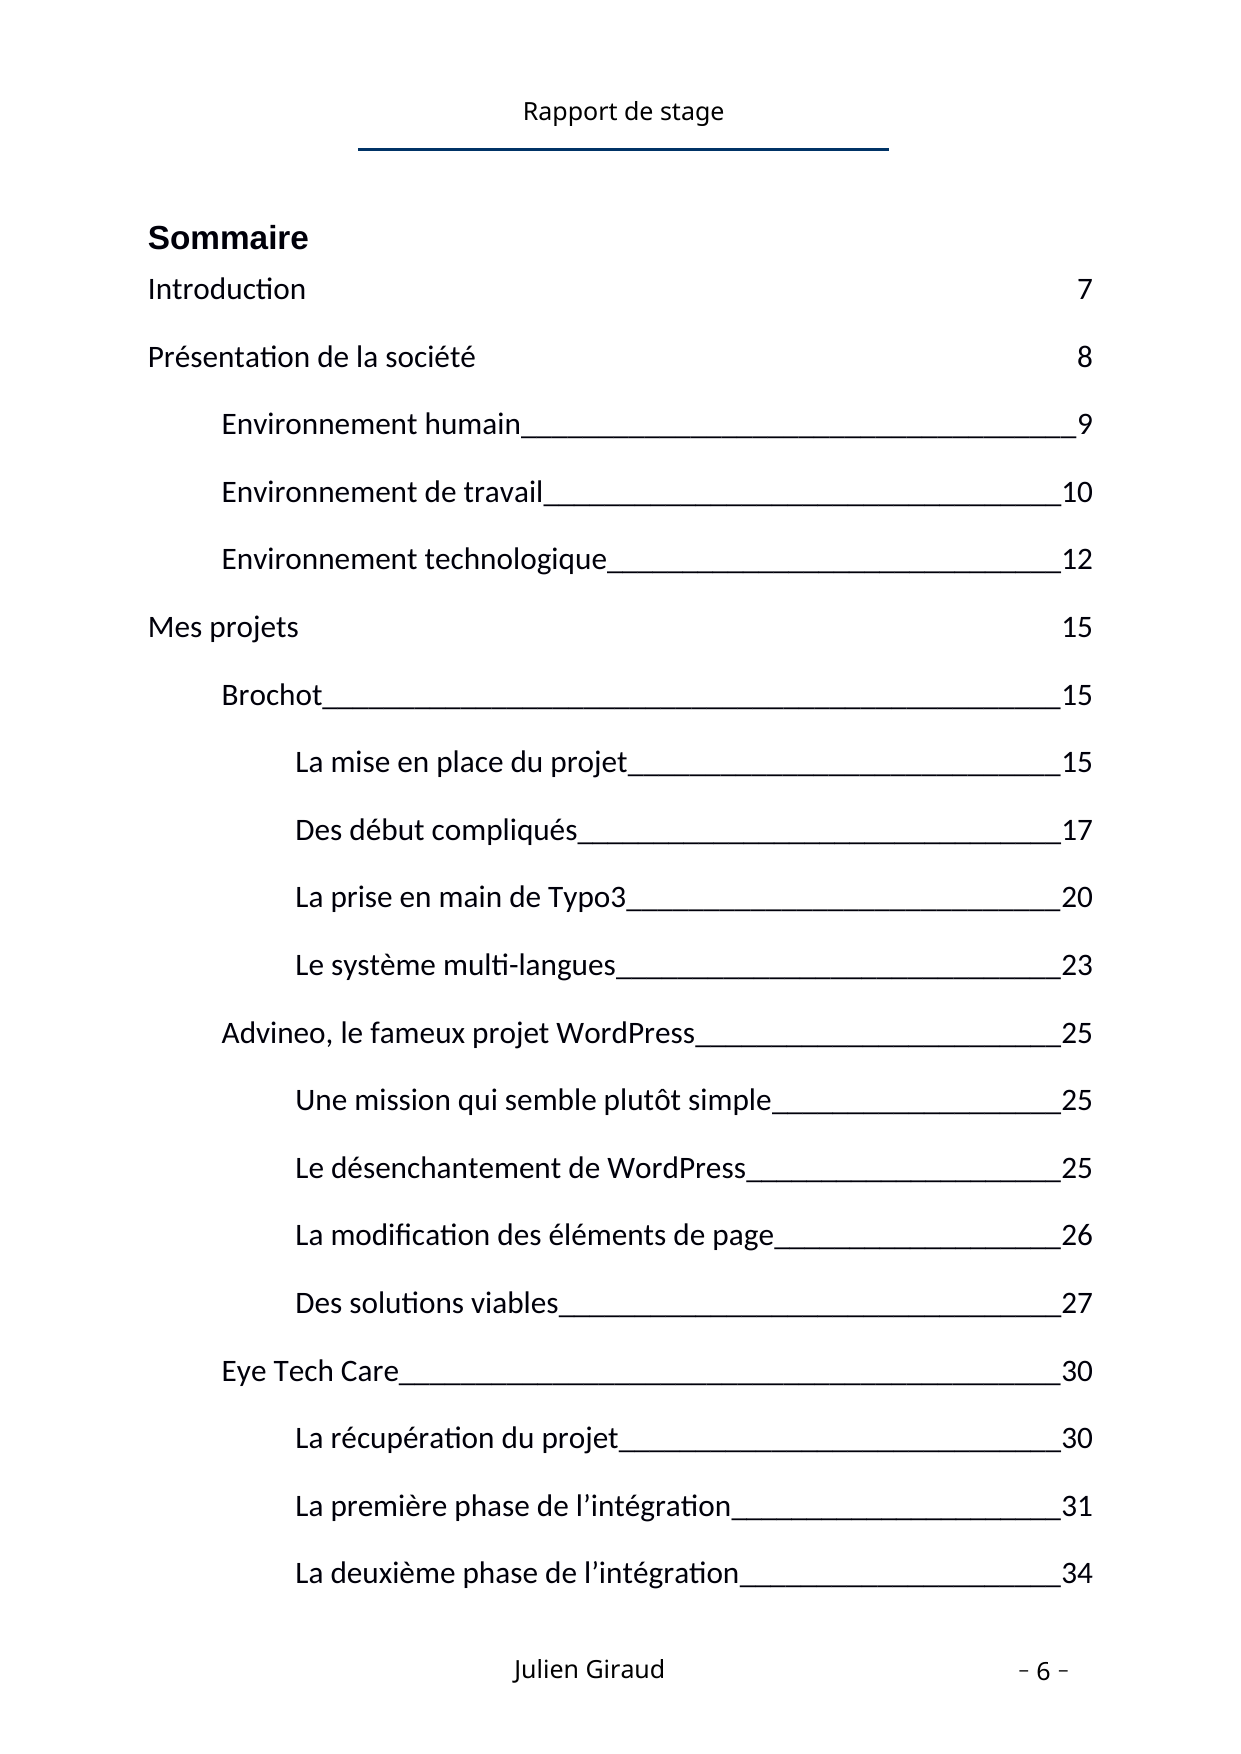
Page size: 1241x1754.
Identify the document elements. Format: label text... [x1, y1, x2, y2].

text La mise en place du projet 15 [295, 742, 1093, 780]
text Le système multi-langues 23 [295, 945, 1093, 983]
text La modification des éléments de page 26 [295, 1216, 1093, 1254]
text Une mission qui semble plutôt simple 25 [295, 1080, 1093, 1118]
text Environnement de travail 10 [221, 472, 1093, 510]
text Eye Tech Care 30 [221, 1351, 1093, 1389]
text Présentation de la société 8 [148, 337, 1093, 375]
text Brochot 15 [221, 675, 1093, 713]
text Des début compliqués 17 [295, 810, 1093, 848]
text La récupération du projet 30 [295, 1418, 1093, 1456]
text Le désenchantement de WordPress 25 [295, 1148, 1093, 1186]
subtitle Sommaire [148, 218, 1093, 257]
text La deuxième phase de l’intégration 34 [295, 1553, 1093, 1592]
text Introduction 7 [148, 269, 1093, 307]
text La prise en main de Typo3 20 [295, 877, 1093, 916]
text Des solutions viables 27 [295, 1283, 1093, 1321]
text La première phase de l’intégration 31 [295, 1486, 1093, 1524]
text Advineo, le fameux projet WordPress 25 [221, 1013, 1093, 1051]
text Environnement humain 9 [221, 404, 1093, 442]
text Environnement technologique 12 [221, 539, 1093, 578]
text Mes projets 15 [148, 607, 1093, 645]
